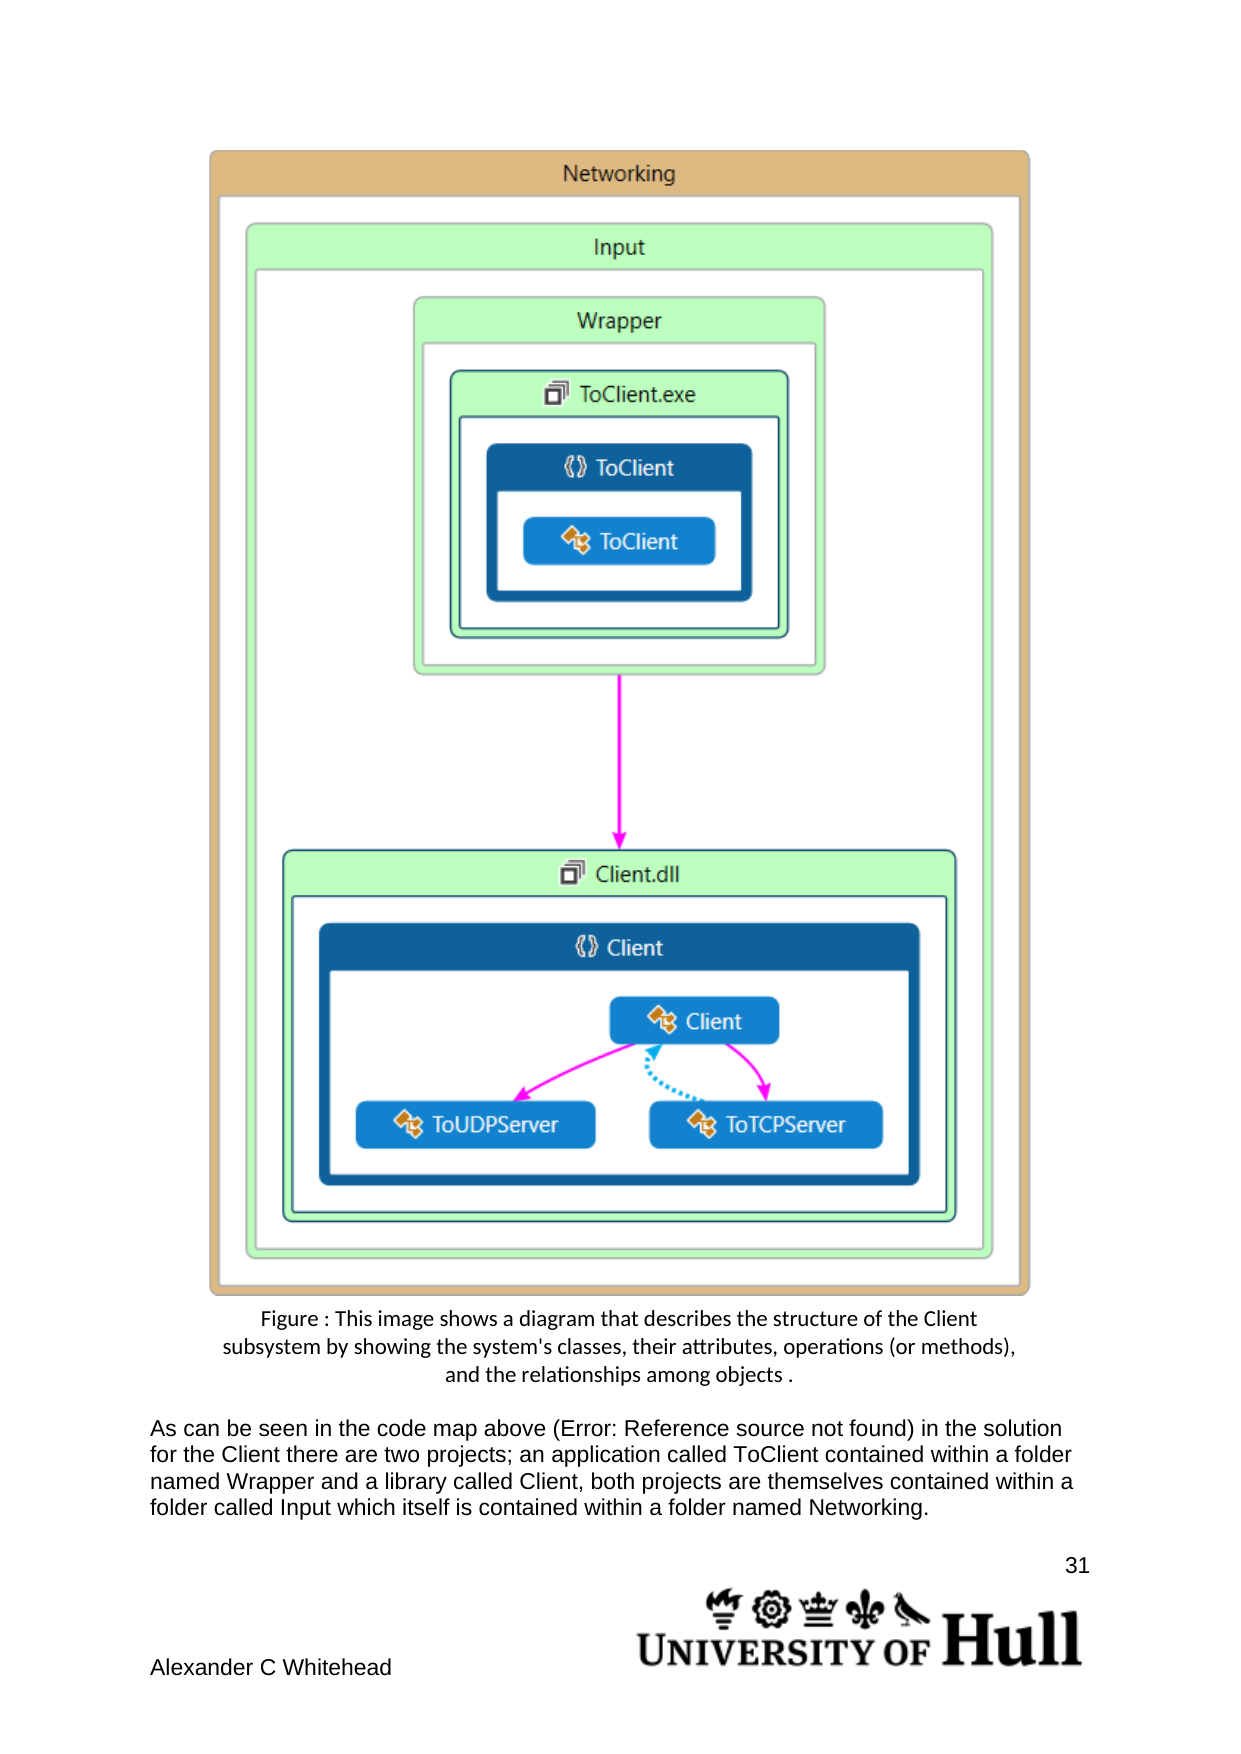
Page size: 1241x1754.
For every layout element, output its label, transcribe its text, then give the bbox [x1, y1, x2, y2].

picture [209, 150, 1031, 1296]
text As can be seen in the code map above (Figure 15) in the solution for the Client there are two projects; an application called ToClient contained within a folder named Wrapper and a library called Client, both projects are themselves contained within a folder called Input which itself is contained within a folder named Networking. [150, 1415, 1090, 1520]
picture [630, 1578, 1091, 1676]
